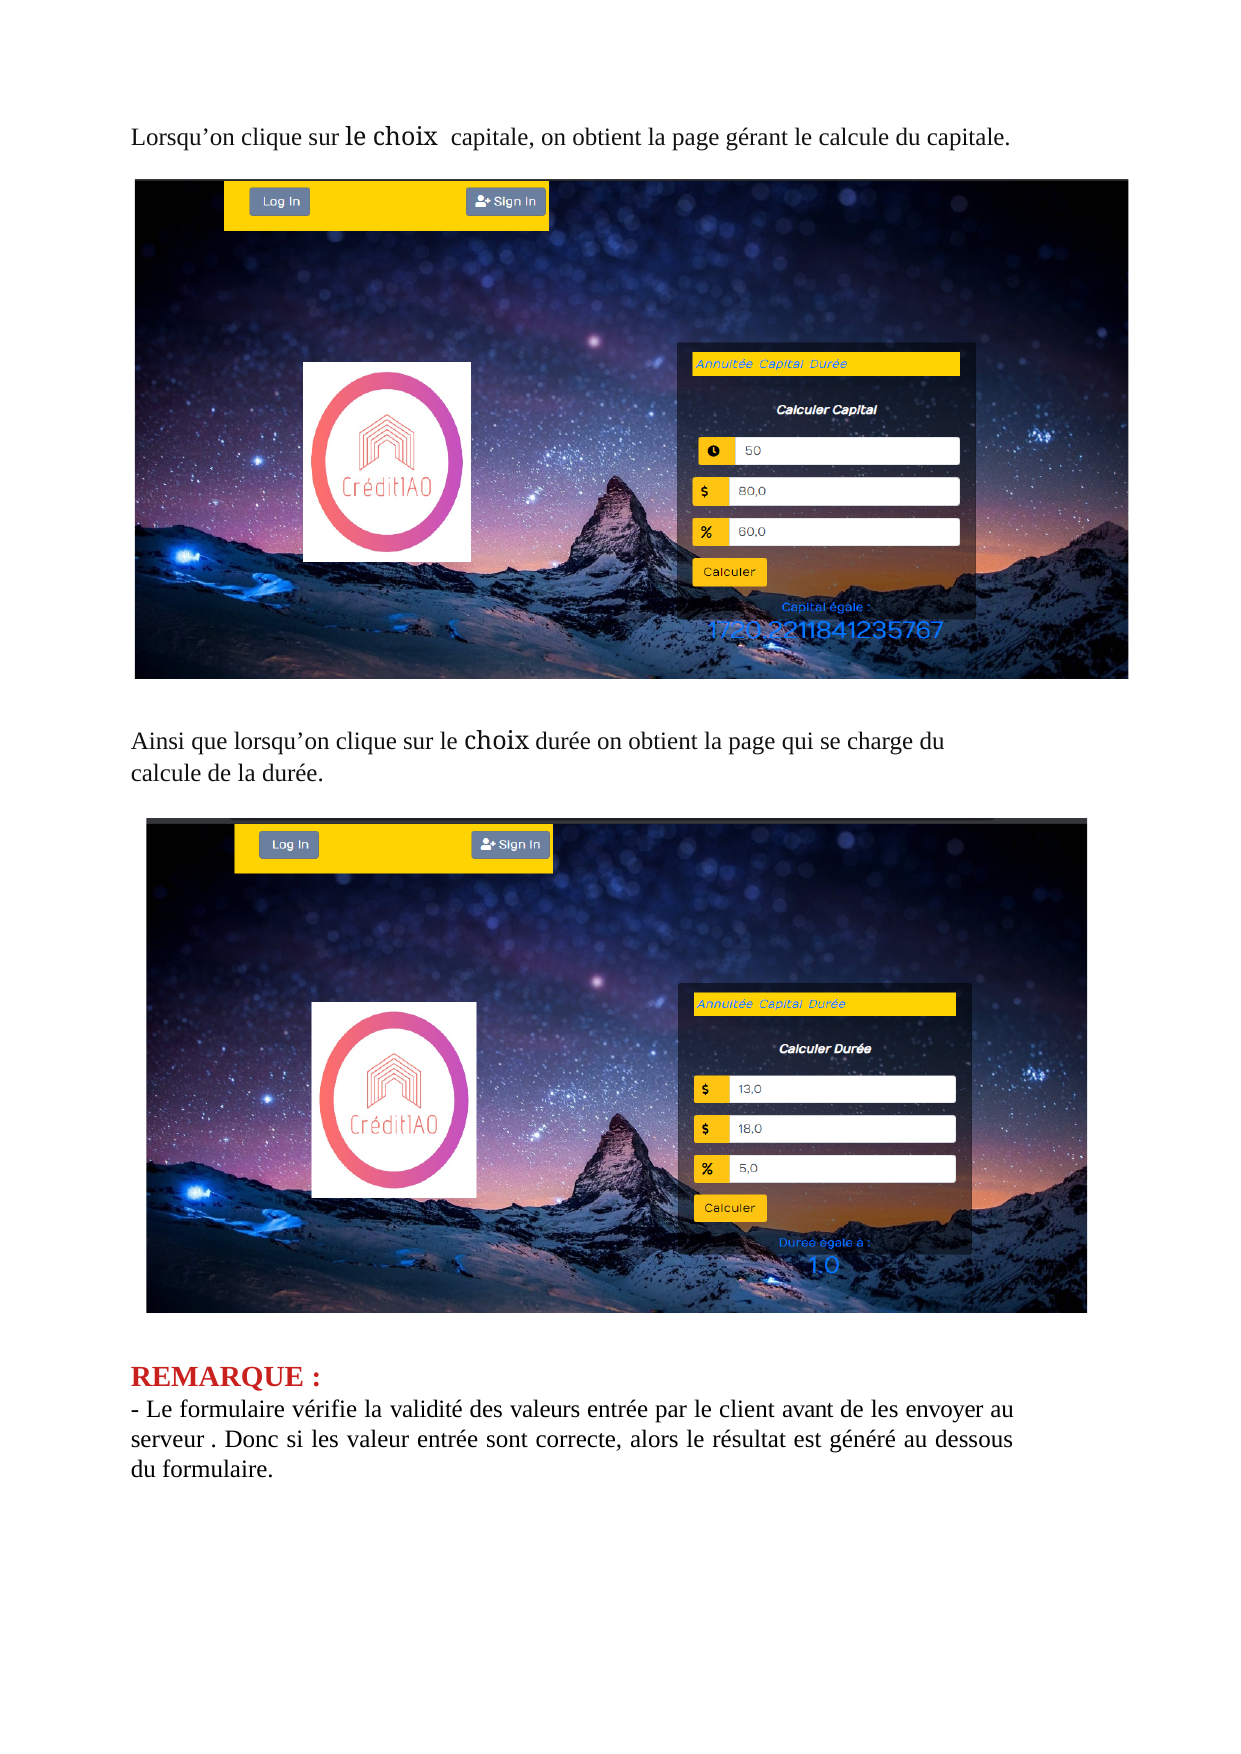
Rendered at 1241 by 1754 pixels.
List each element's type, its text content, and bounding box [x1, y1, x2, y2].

text REMARQUE : [131, 1359, 1014, 1393]
picture [146, 818, 1088, 1313]
picture [134, 179, 1129, 679]
text Ainsi que lorsqu’on clique sur le choix durée on obtient la page qui se charge du calcule de la durée. [131, 722, 1014, 787]
text Lorsqu’on clique sur le choix capitale, on obtient la page gérant le calcule du capitale. [131, 118, 1122, 152]
text - Le formulaire vérifie la validité des valeurs entrée par le client avant de les envoyer au serveur . Donc si les valeur entrée sont correcte, alors le résultat est généré au dessous du formulaire. [131, 1394, 1014, 1483]
